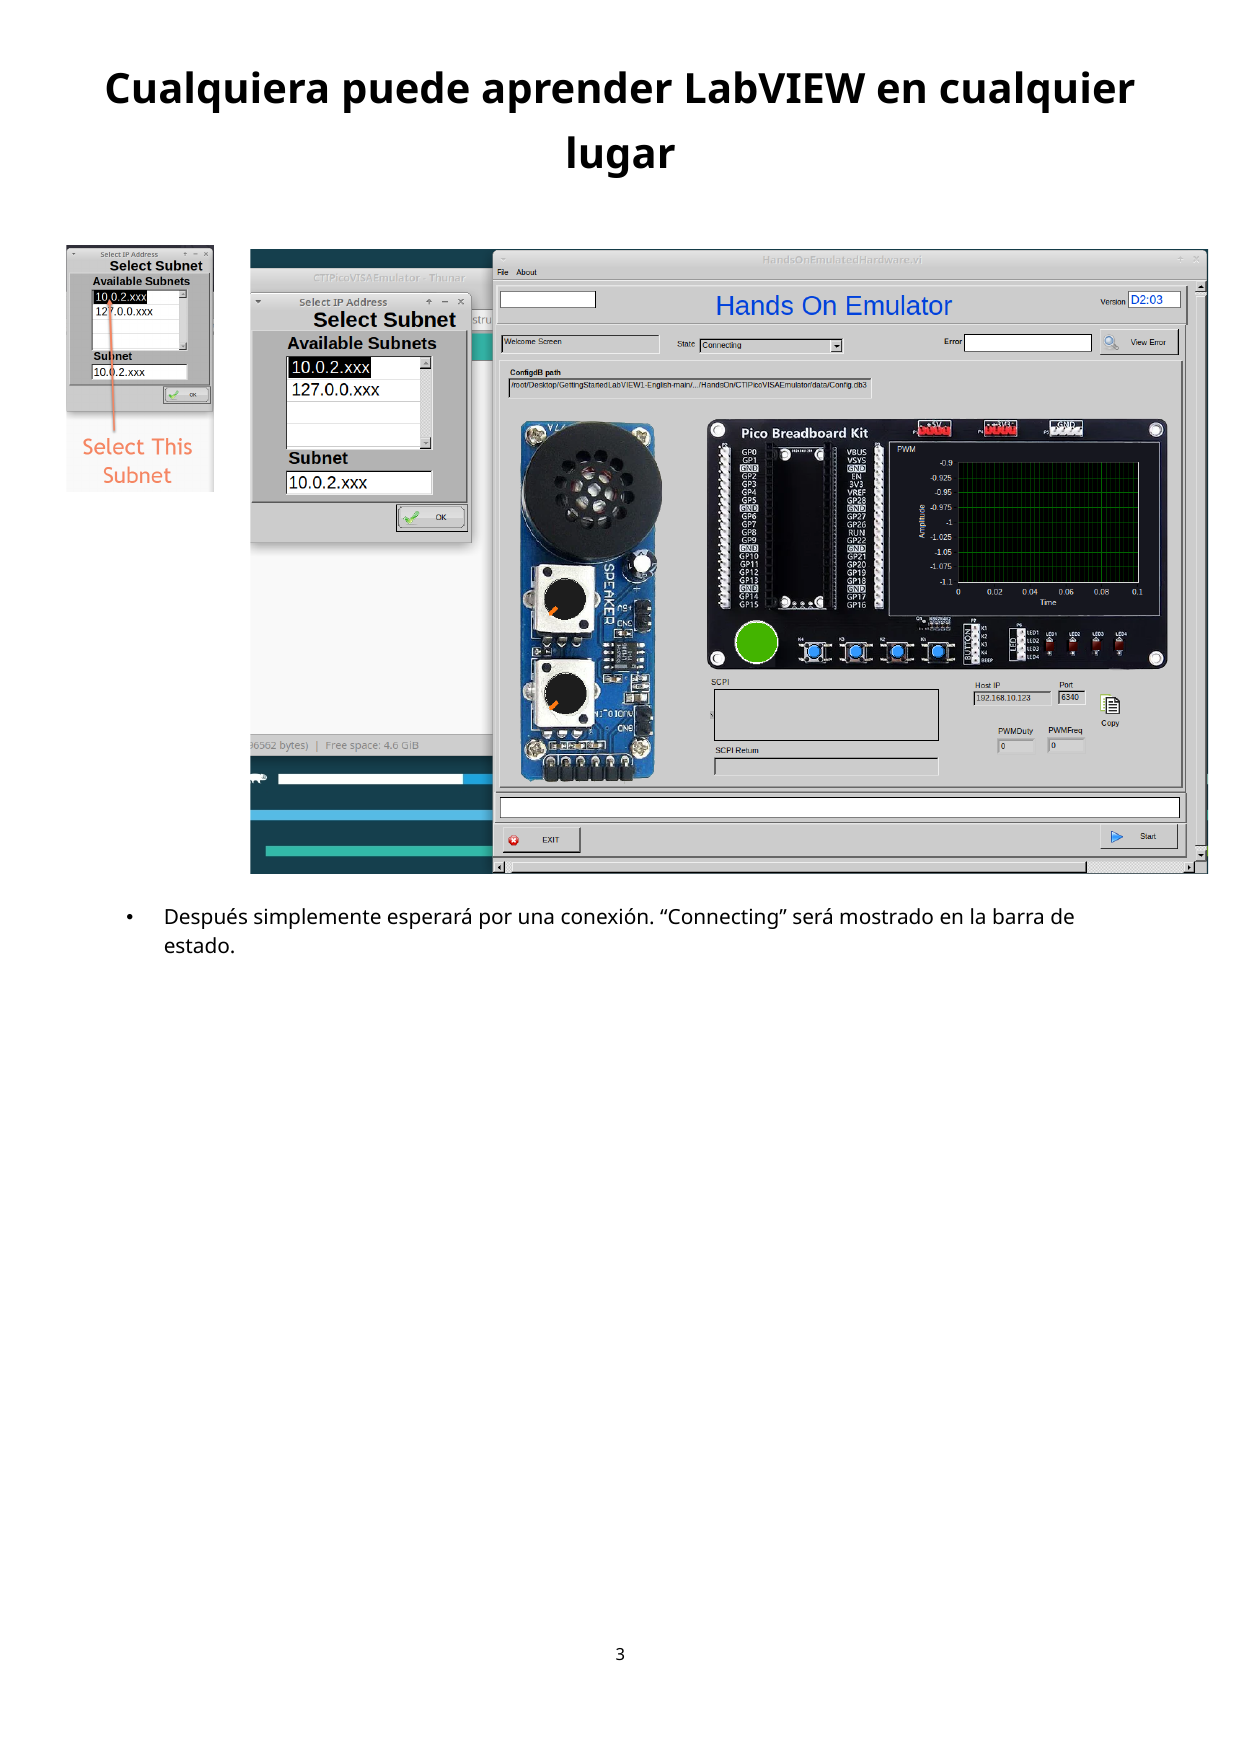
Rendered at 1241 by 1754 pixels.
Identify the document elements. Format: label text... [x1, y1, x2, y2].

picture [250, 249, 1209, 874]
list Después simplemente esperará por una conexión. “Connecting” será mostrado en la barra de estado. [126, 902, 1152, 959]
